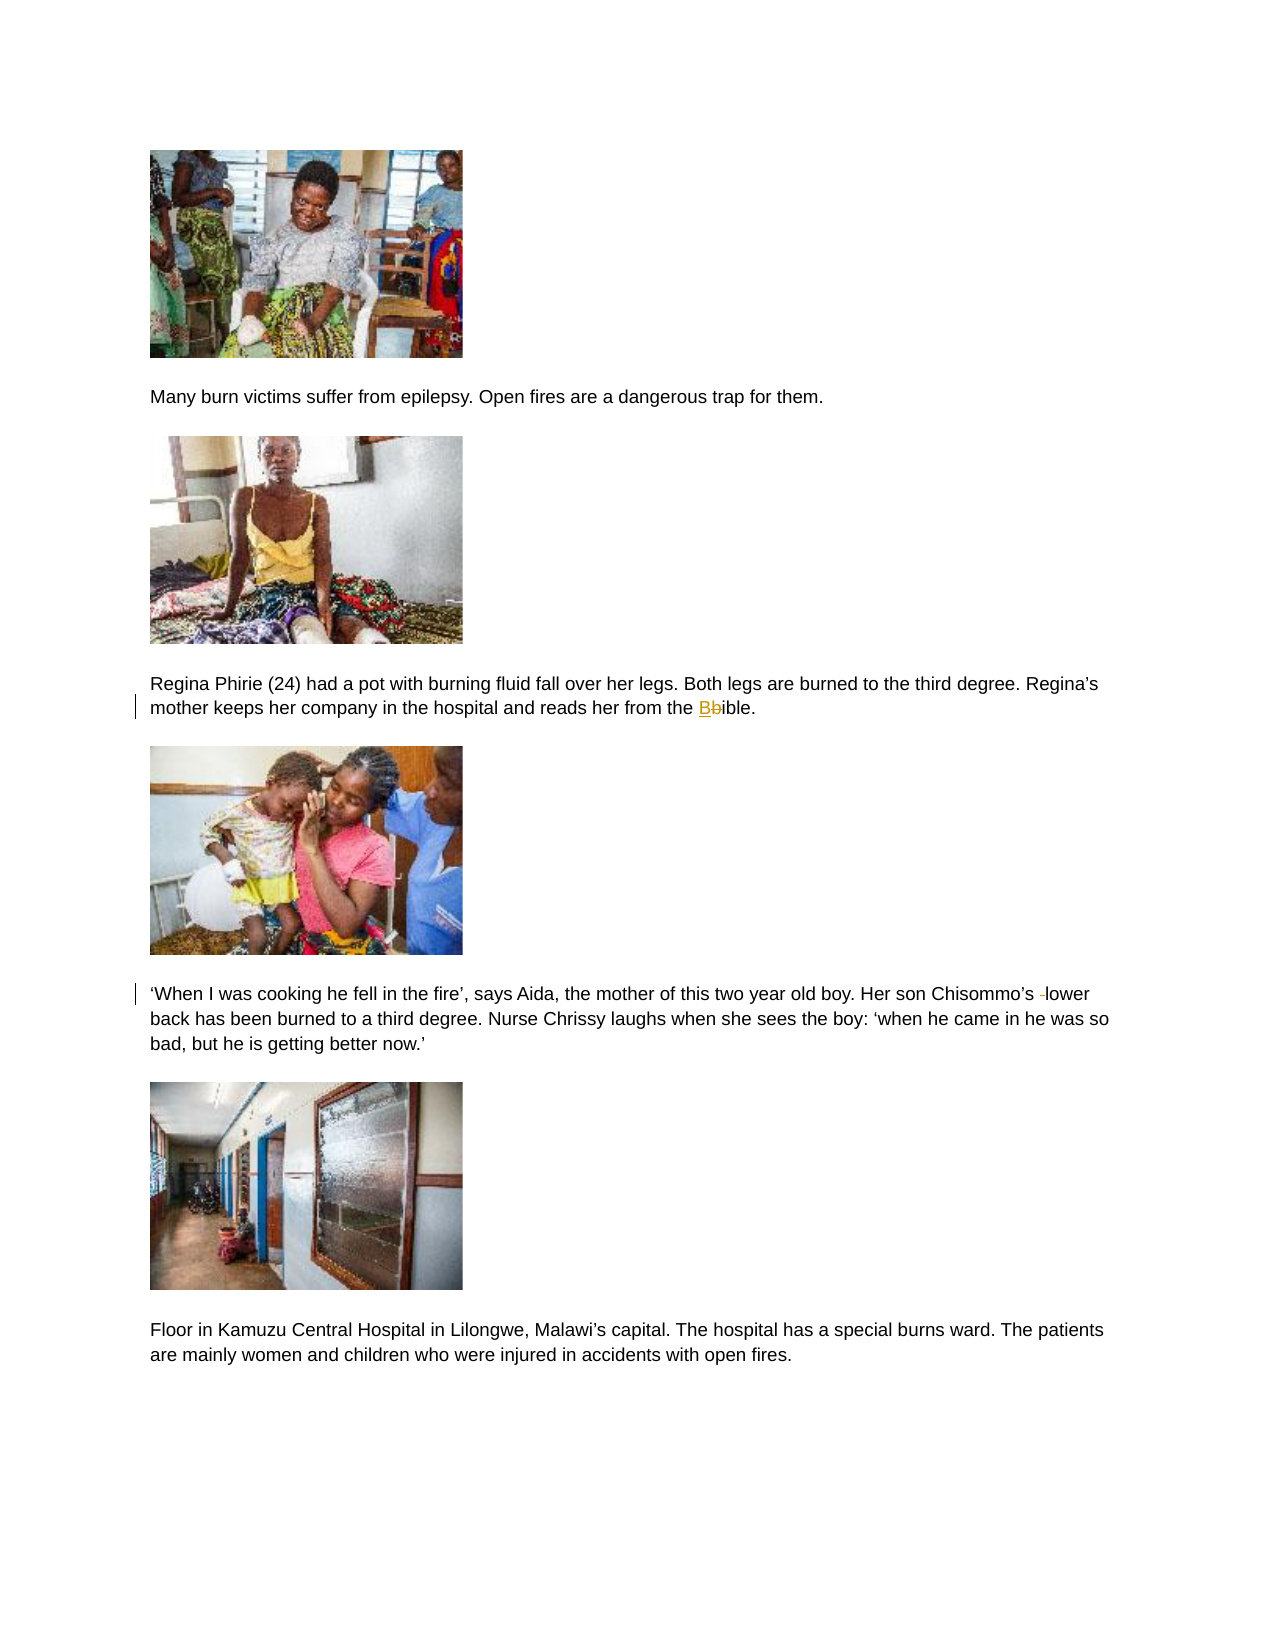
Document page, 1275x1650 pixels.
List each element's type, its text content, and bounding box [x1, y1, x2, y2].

picture [150, 436, 463, 644]
picture [150, 150, 463, 358]
picture [150, 1082, 463, 1290]
text Many burn victims suffer from epilepsy. Open fires are a dangerous trap for them. [150, 386, 1125, 408]
text Floor in Kamuzu Central Hospital in Lilongwe, Malawi’s capital. The hospital has a special burns ward. The patients are mainly women and children who were injured in accidents with open fires. [150, 1318, 1125, 1365]
picture [150, 746, 463, 955]
text Regina Phirie (24) had a pot with burning fluid fall over her legs. Both legs are burned to the third degree. Regina’s mother keeps her company in the hospital and reads her from the Bible. [150, 672, 1125, 719]
text ‘When I was cooking he fell in the fire’, says Aida, the mother of this two year old boy. Her son Chisommo’s lower back has been burned to a third degree. Nurse Chrissy laughs when she sees the boy: ‘when he came in he was so bad, but he is getting better now.’ [150, 983, 1125, 1054]
